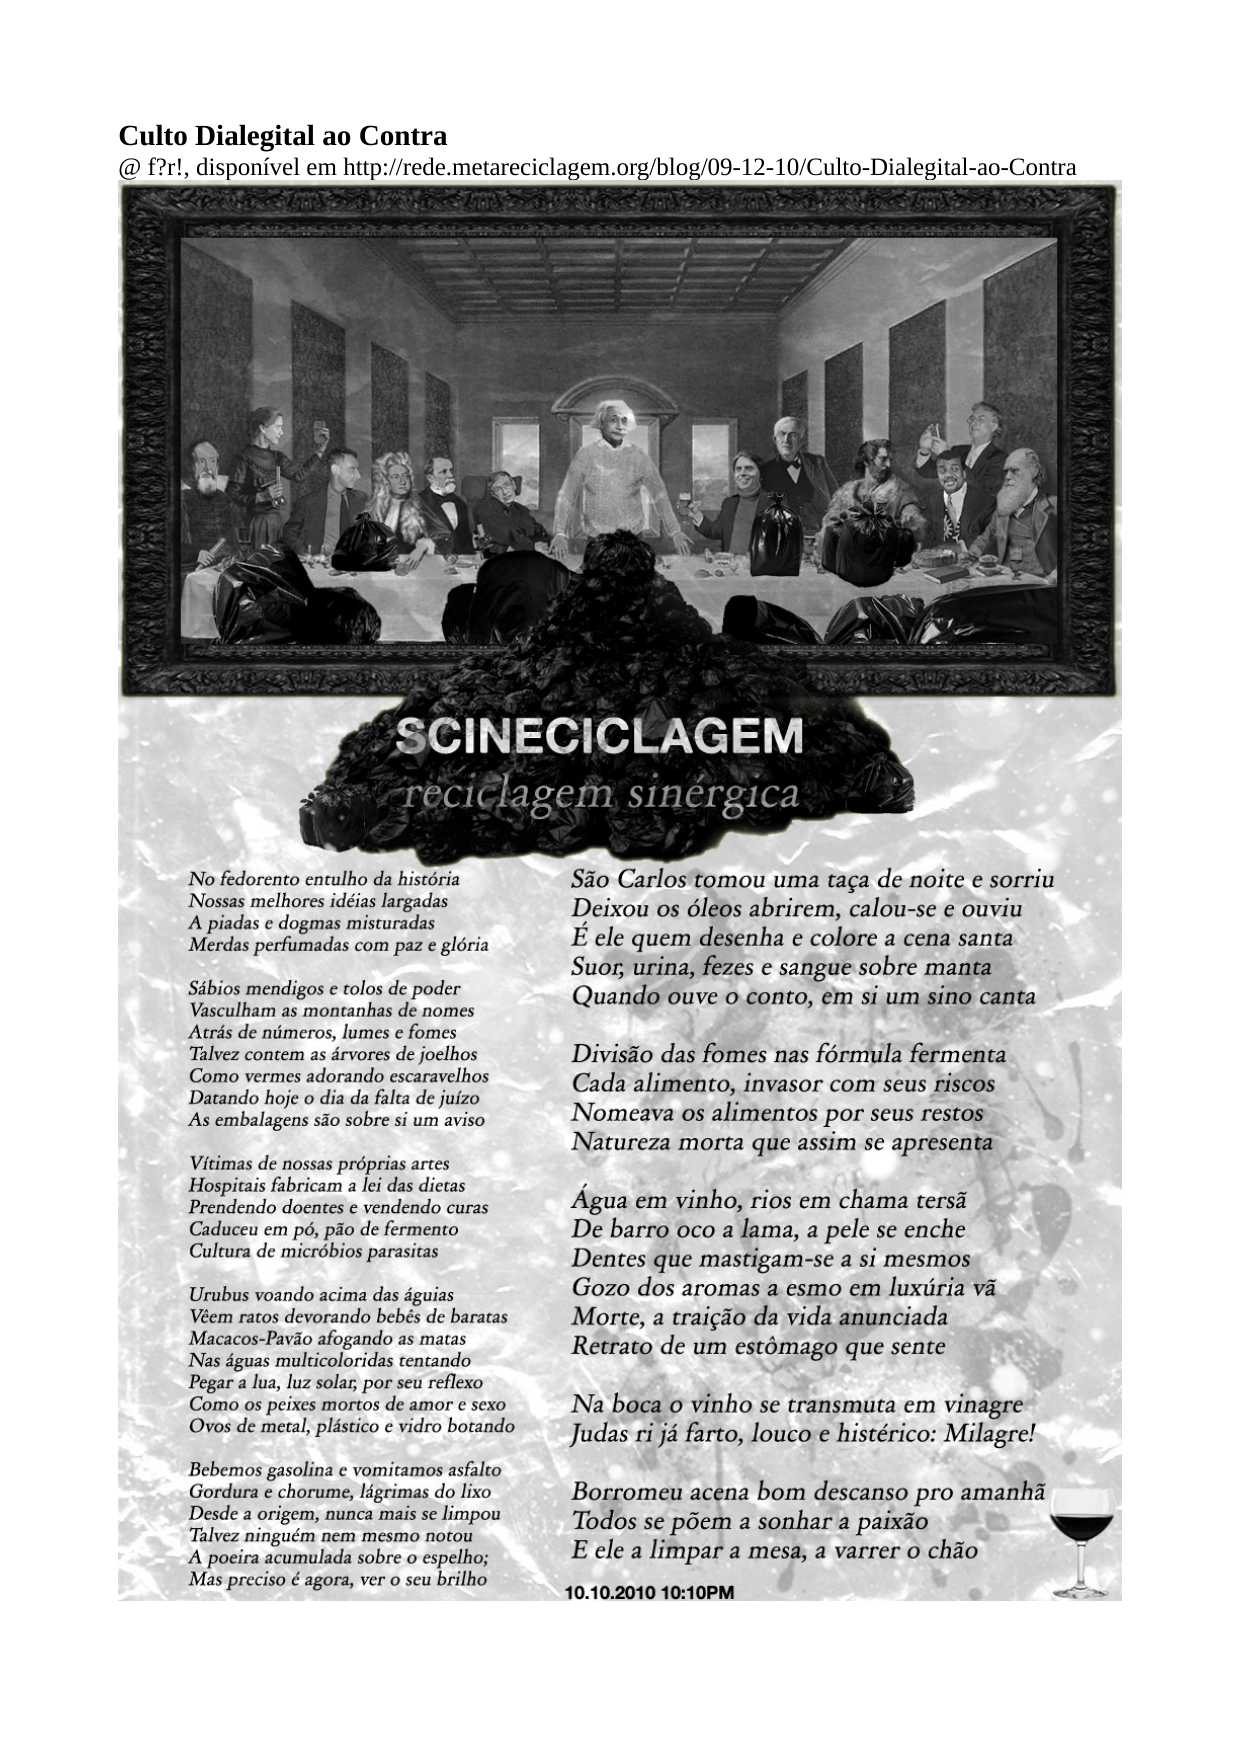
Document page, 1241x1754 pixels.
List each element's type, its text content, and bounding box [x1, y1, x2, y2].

text Culto Dialegital ao Contra [118, 118, 1122, 152]
picture [118, 180, 1122, 1601]
text @ f?r!, disponível em http://rede.metareciclagem.org/blog/09-12-10/Culto-Dialegital-ao-Contra [118, 152, 1122, 180]
